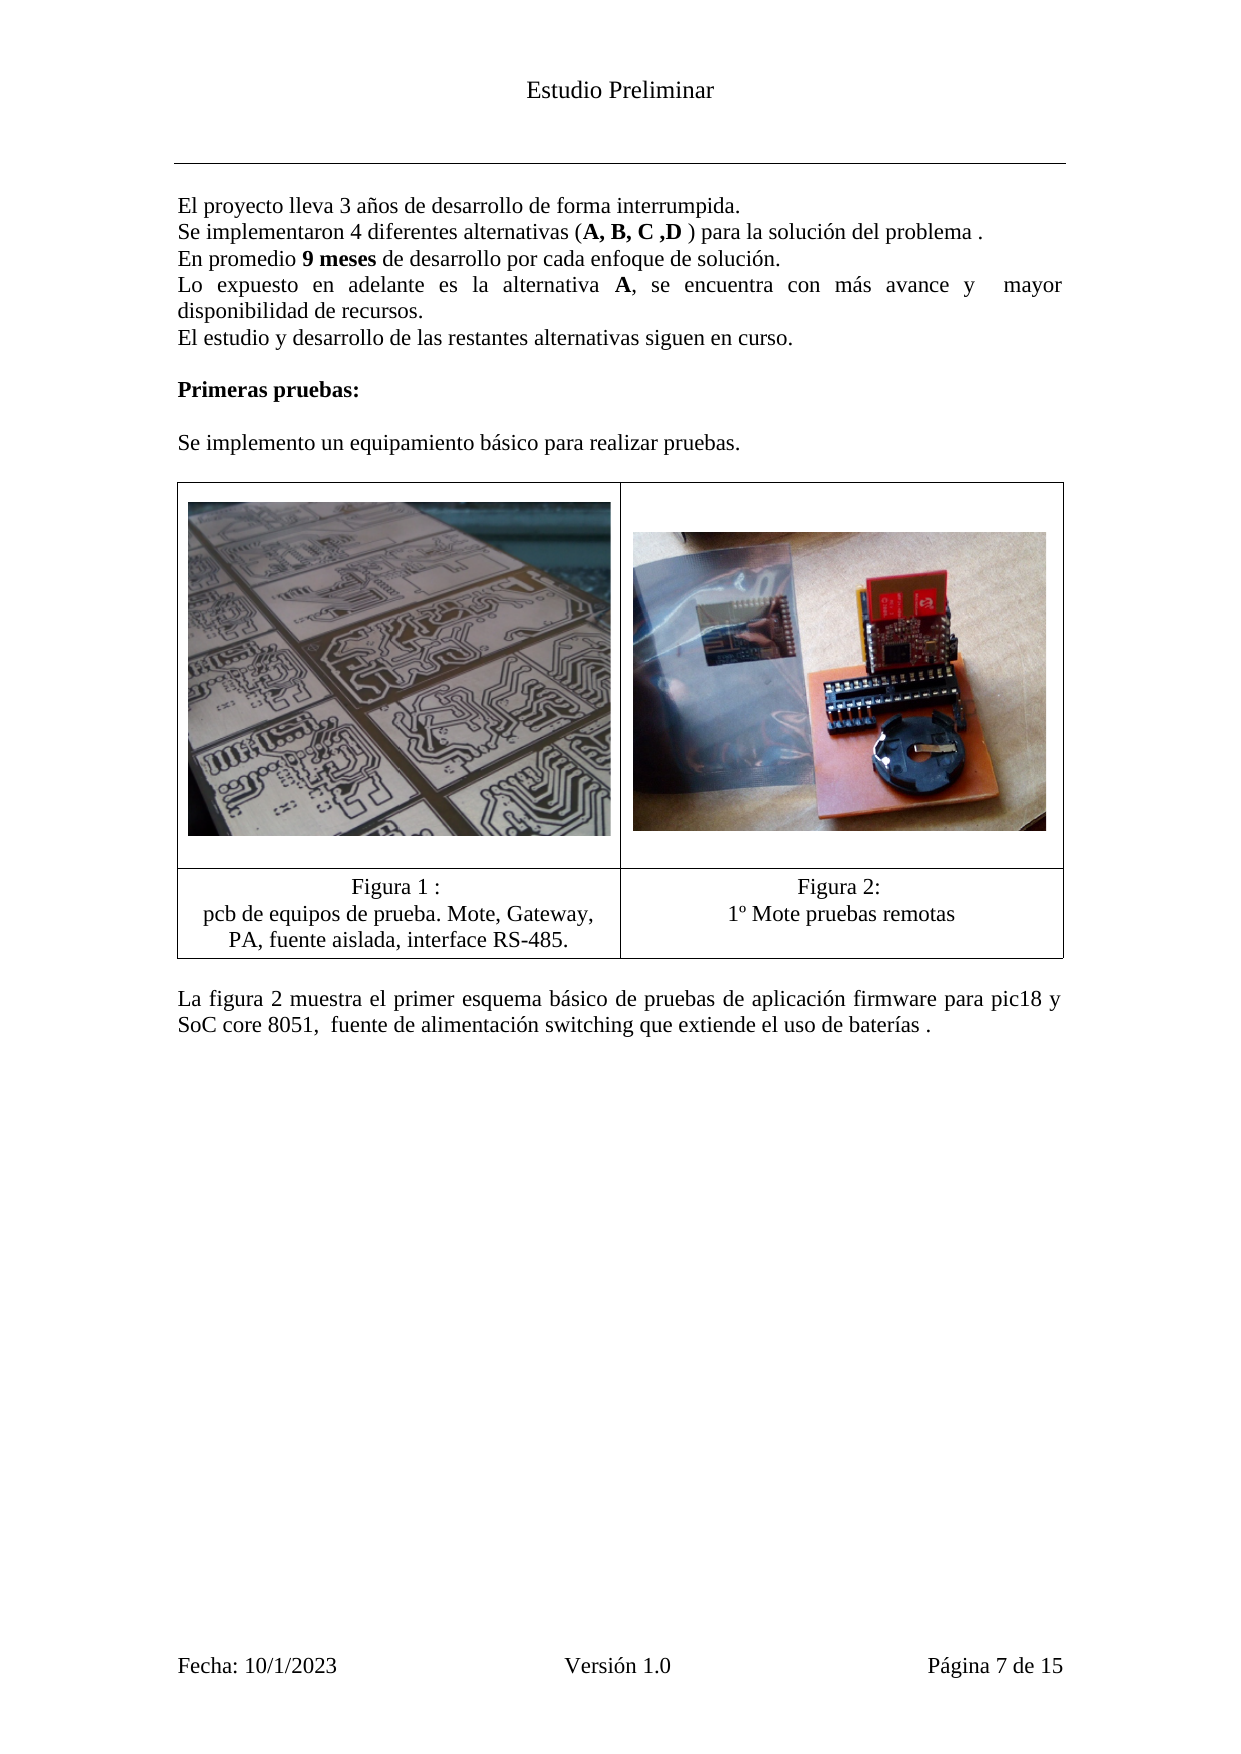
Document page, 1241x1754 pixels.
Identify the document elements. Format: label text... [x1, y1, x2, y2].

table_cell Figura 1 : pcb de equipos de prueba. Mote, Gateway, PA, fuente aislada, interface RS-485. [178, 869, 620, 958]
text El estudio y desarrollo de las restantes alternativas siguen en curso. [177, 324, 1063, 350]
table_header [178, 483, 620, 867]
text Se implementaron 4 diferentes alternativas (A, B, C ,D ) para la solución del problema . [177, 218, 1063, 245]
text Se implemento un equipamiento básico para realizar pruebas. [177, 429, 1063, 456]
picture [188, 502, 611, 836]
table_cell Figura 2: 1º Mote pruebas remotas [621, 869, 1063, 958]
text Lo expuesto en adelante es la alternativa A, se encuentra con más avance y mayor disponibilidad de recursos. [177, 271, 1063, 324]
text Primeras pruebas: [177, 376, 1063, 403]
text En promedio 9 meses de desarrollo por cada enfoque de solución. [177, 245, 1063, 271]
text El proyecto lleva 3 años de desarrollo de forma interrumpida. [177, 192, 1063, 218]
picture [633, 532, 1047, 831]
table_header [621, 483, 1063, 867]
text La figura 2 muestra el primer esquema básico de pruebas de aplicación firmware para pic18 y SoC core 8051, fuente de alimentación switching que extiende el uso de baterías . [177, 984, 1063, 1037]
